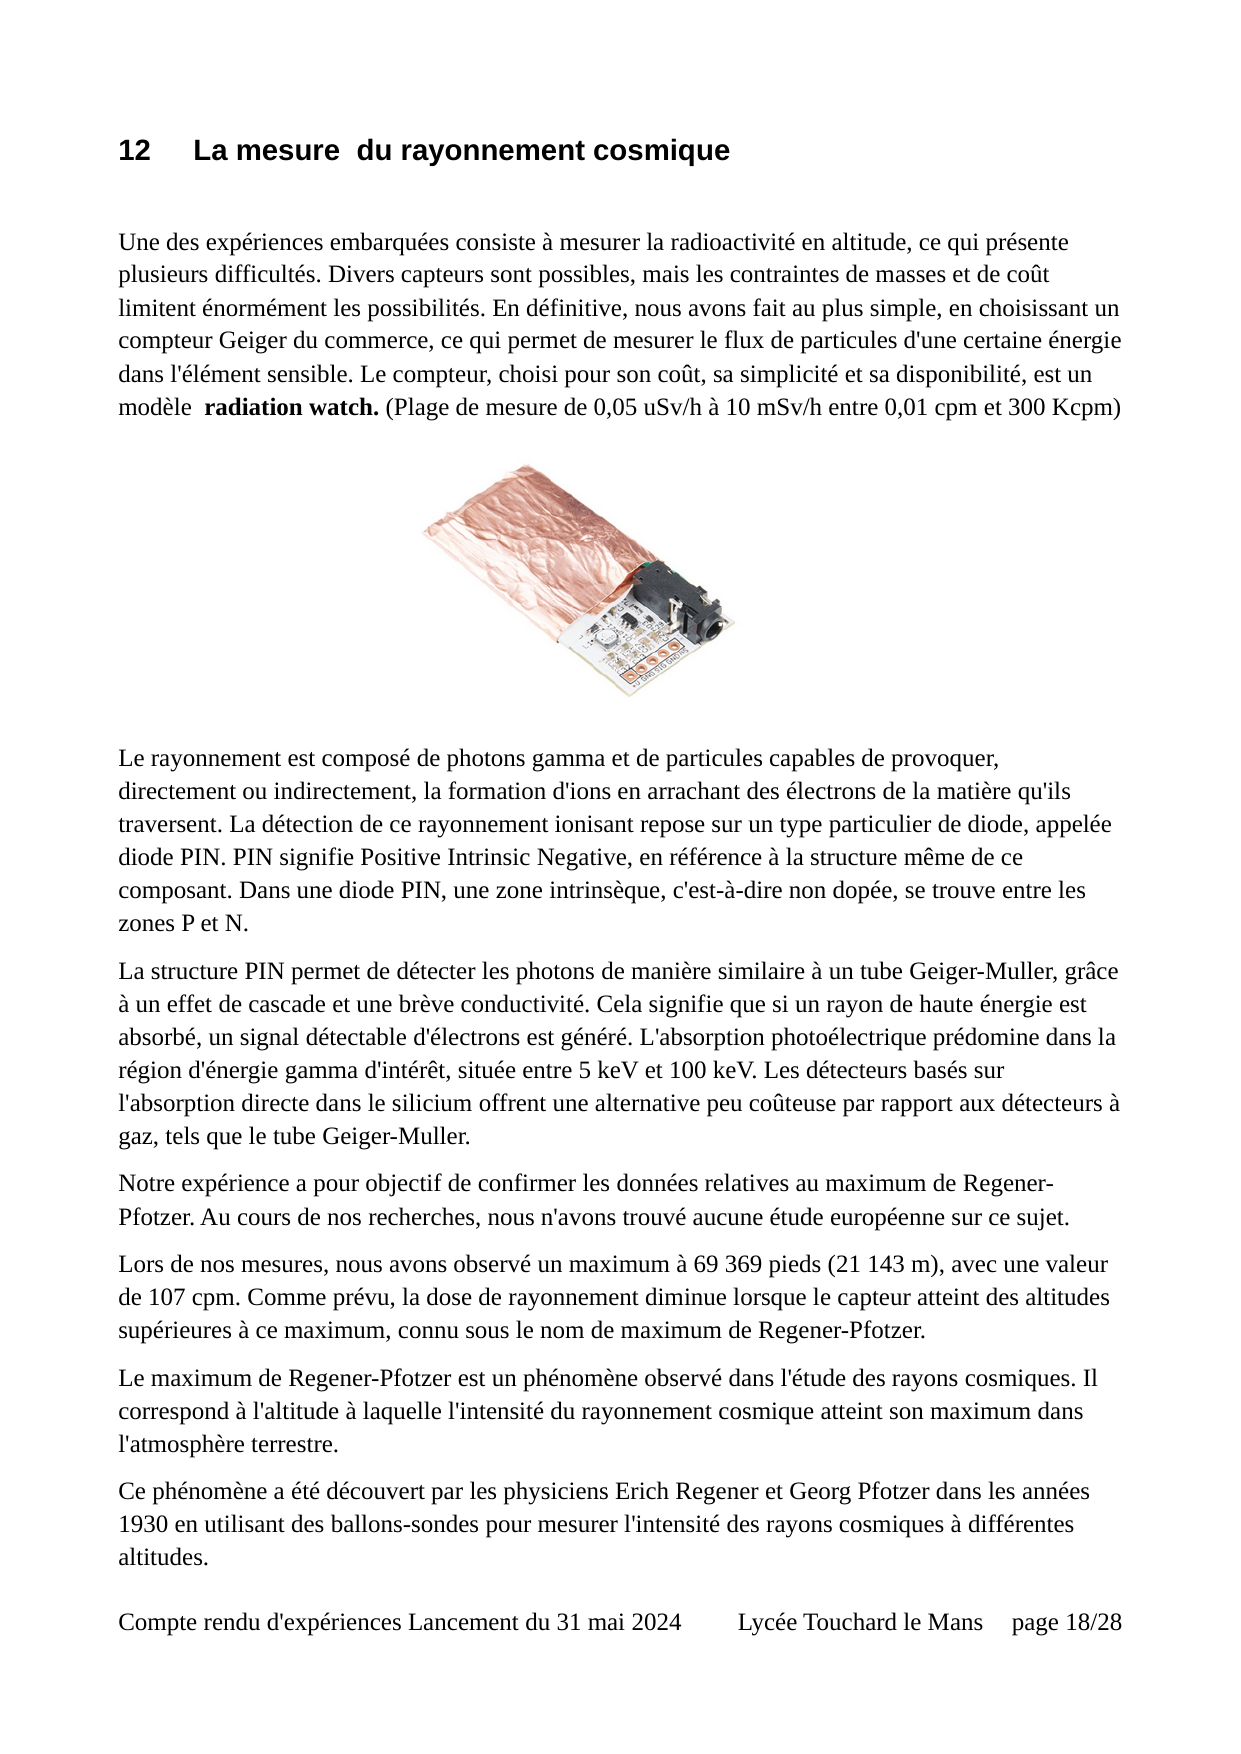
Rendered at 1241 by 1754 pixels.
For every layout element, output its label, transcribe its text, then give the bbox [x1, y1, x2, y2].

text Ce phénomène a été découvert par les physiciens Erich Regener et Georg Pfotzer dans les années 1930 en utilisant des ballons-sondes pour mesurer l'intensité des rayons cosmiques à différentes altitudes. [118, 1476, 1122, 1571]
subtitle La mesure du rayonnement cosmique [118, 133, 1122, 166]
text Notre expérience a pour objectif de confirmer les données relatives au maximum de Regener-Pfotzer. Au cours de nos recherches, nous n'avons trouvé aucune étude européenne sur ce sujet. [118, 1168, 1122, 1230]
text Le rayonnement est composé de photons gamma et de particules capables de provoquer, directement ou indirectement, la formation d'ions en arrachant des électrons de la matière qu'ils traversent. La détection de ce rayonnement ionisant repose sur un type particulier de diode, appelée diode PIN. PIN signifie Positive Intrinsic Negative, en référence à la structure même de ce composant. Dans une diode PIN, une zone intrinsèque, c'est-à-dire non dopée, se trouve entre les zones P et N. [118, 439, 1122, 937]
text Le maximum de Regener-Pfotzer est un phénomène observé dans l'étude des rayons cosmiques. Il correspond à l'altitude à laquelle l'intensité du rayonnement cosmique atteint son maximum dans l'atmosphère terrestre. [118, 1363, 1122, 1458]
text Une des expériences embarquées consiste à mesurer la radioactivité en altitude, ce qui présente plusieurs difficultés. Divers capteurs sont possibles, mais les contraintes de masses et de coût limitent énormément les possibilités. En définitive, nous avons fait au plus simple, en choisissant un compteur Geiger du commerce, ce qui permet de mesurer le flux de particules d'une certaine énergie dans l'élément sensible. Le compteur, choisi pour son coût, sa simplicité et sa disponibilité, est un modèle radiation watch. (Plage de mesure de 0,05 uSv/h à 10 mSv/h entre 0,01 cpm et 300 Kcpm) [118, 227, 1122, 420]
picture [379, 426, 787, 720]
text La structure PIN permet de détecter les photons de manière similaire à un tube Geiger-Muller, grâce à un effet de cascade et une brève conductivité. Cela signifie que si un rayon de haute énergie est absorbé, un signal détectable d'électrons est généré. L'absorption photoélectrique prédomine dans la région d'énergie gamma d'intérêt, située entre 5 keV et 100 keV. Les détecteurs basés sur l'absorption directe dans le silicium offrent une alternative peu coûteuse par rapport aux détecteurs à gaz, tels que le tube Geiger-Muller. [118, 956, 1122, 1150]
text Lors de nos mesures, nous avons observé un maximum à 69 369 pieds (21 143 m), avec une valeur de 107 cpm. Comme prévu, la dose de rayonnement diminue lorsque le capteur atteint des altitudes supérieures à ce maximum, connu sous le nom de maximum de Regener-Pfotzer. [118, 1249, 1122, 1344]
